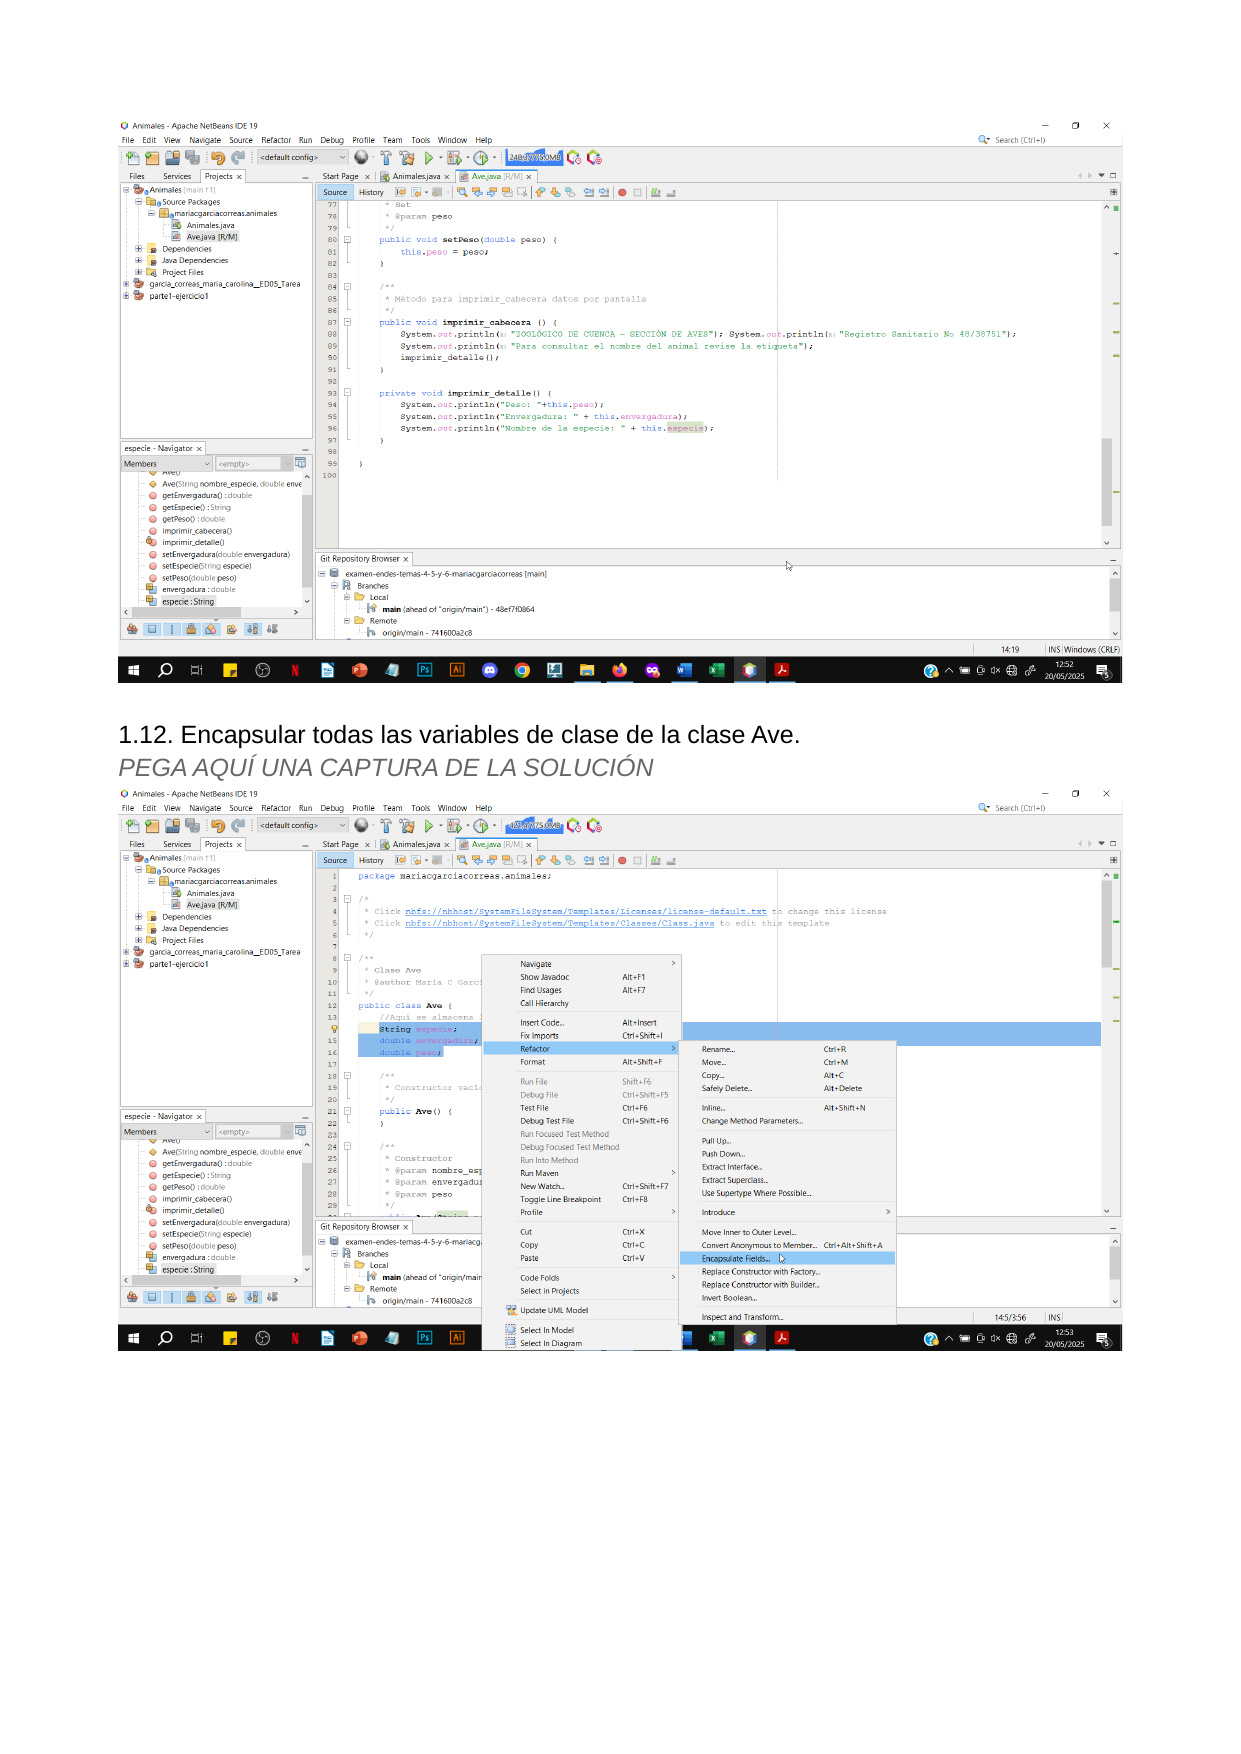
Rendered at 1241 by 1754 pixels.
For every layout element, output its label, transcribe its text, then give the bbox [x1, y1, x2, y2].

text 1.12. Encapsular todas las variables de clase de la clase Ave. [118, 720, 1122, 749]
text PEGA AQUÍ UNA CAPTURA DE LA SOLUCIÓN [118, 753, 1122, 782]
